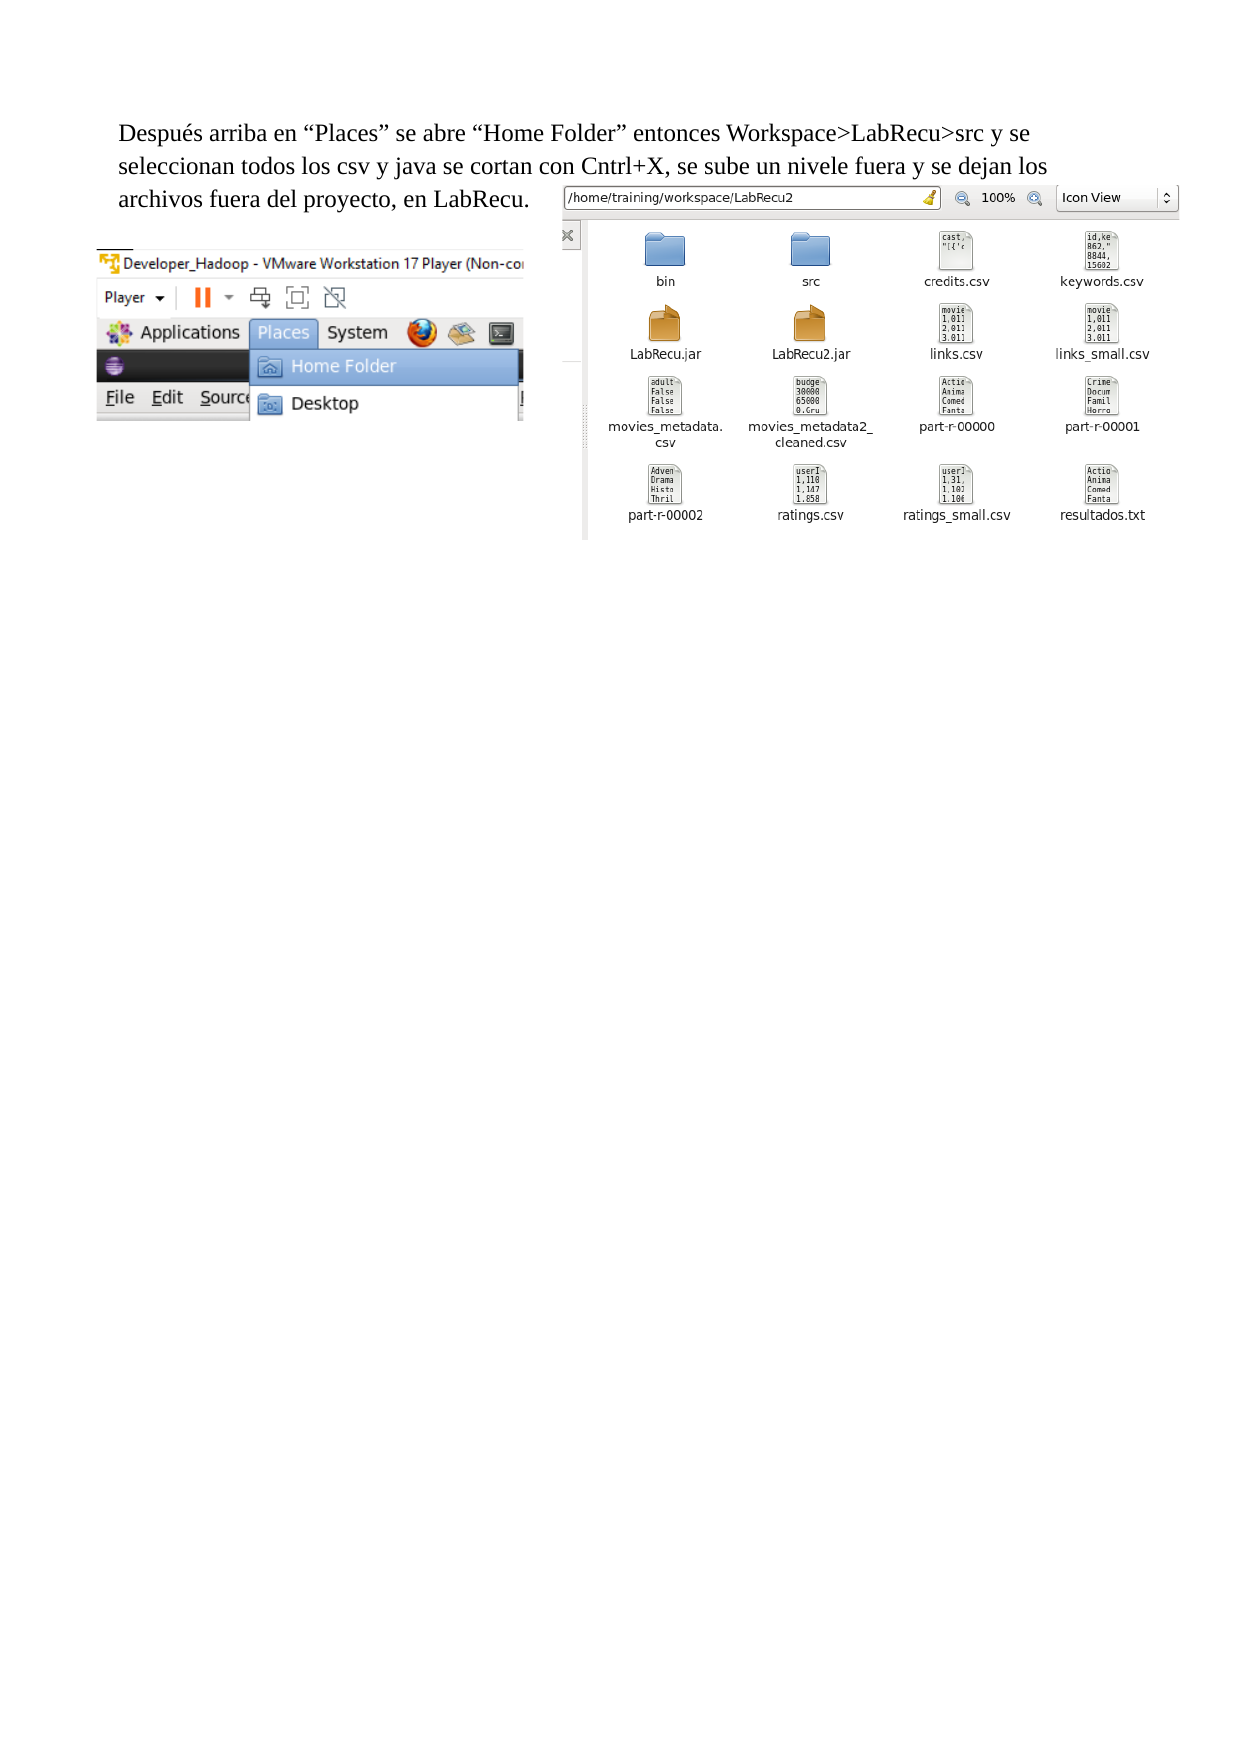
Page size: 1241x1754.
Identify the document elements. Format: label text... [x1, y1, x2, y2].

text Después arriba en “Places” se abre “Home Folder” entonces Workspace>LabRecu>src y se seleccionan todos los csv y java se cortan con Cntrl+X, se sube un nivele fuera y se dejan los archivos fuera del proyecto, en LabRecu. [118, 118, 1122, 213]
picture [96, 249, 524, 421]
picture [562, 185, 1180, 540]
